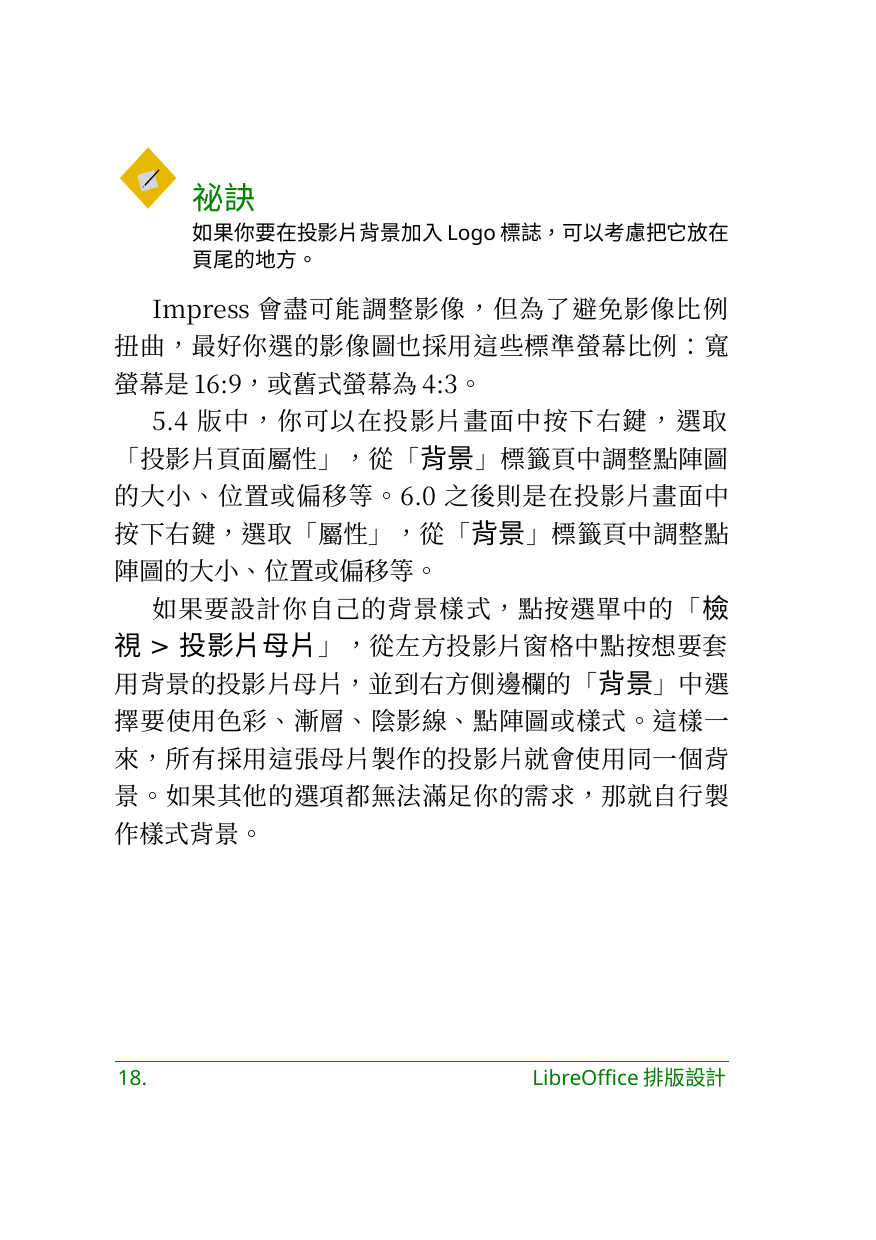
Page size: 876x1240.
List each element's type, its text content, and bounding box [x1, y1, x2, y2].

list 祕訣 [114, 146, 729, 218]
text 如果要設計你自己的背景樣式，點按選單中的「檢視 > 投影片母片」，從左方投影片窗格中點按想要套用背景的投影片母片，並到右方側邊欄的「背景」中選擇要使用色彩、漸層、陰影線、點陣圖或樣式。這樣一來，所有採用這張母片製作的投影片就會使用同一個背景。如果其他的選項都無法滿足你的需求，那就自行製作樣式背景。 [114, 588, 729, 851]
picture [115, 146, 179, 210]
text 如果你要在投影片背景加入Logo標誌，可以考慮把它放在頁尾的地方。 [193, 218, 729, 272]
text Impress會盡可能調整影像，但為了避免影像比例扭曲，最好你選的影像圖也採用這些標準螢幕比例：寬螢幕是16:9，或舊式螢幕為4:3。 [114, 288, 729, 401]
text 5.4 版中，你可以在投影片畫面中按下右鍵，選取「投影片頁面屬性」，從「背景」標籤頁中調整點陣圖的大小、位置或偏移等。6.0 之後則是在投影片畫面中按下右鍵，選取「屬性」，從「背景」標籤頁中調整點陣圖的大小、位置或偏移等。 [114, 401, 729, 588]
